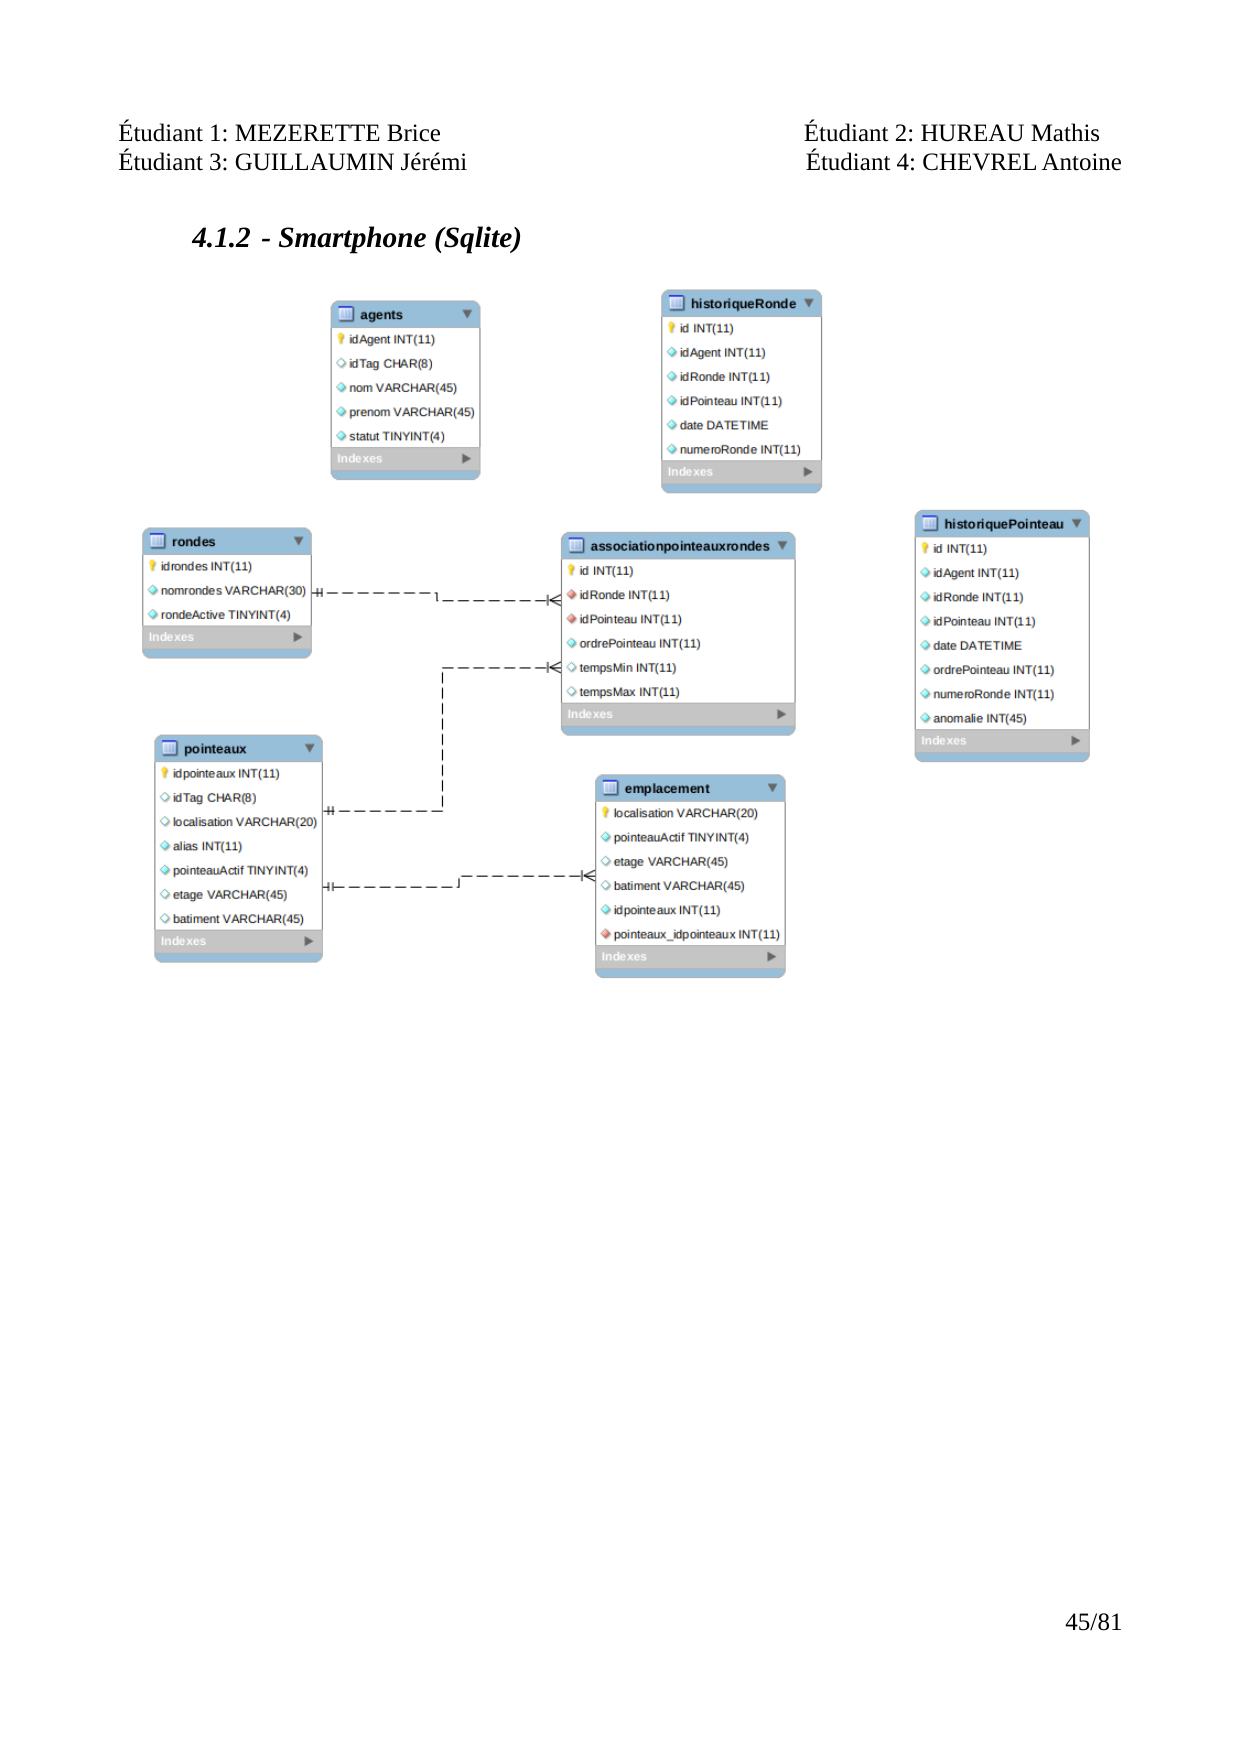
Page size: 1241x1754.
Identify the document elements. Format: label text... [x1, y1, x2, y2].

subtitle 4.1.2 - Smartphone (Sqlite) [118, 220, 1122, 253]
picture [118, 284, 1123, 998]
